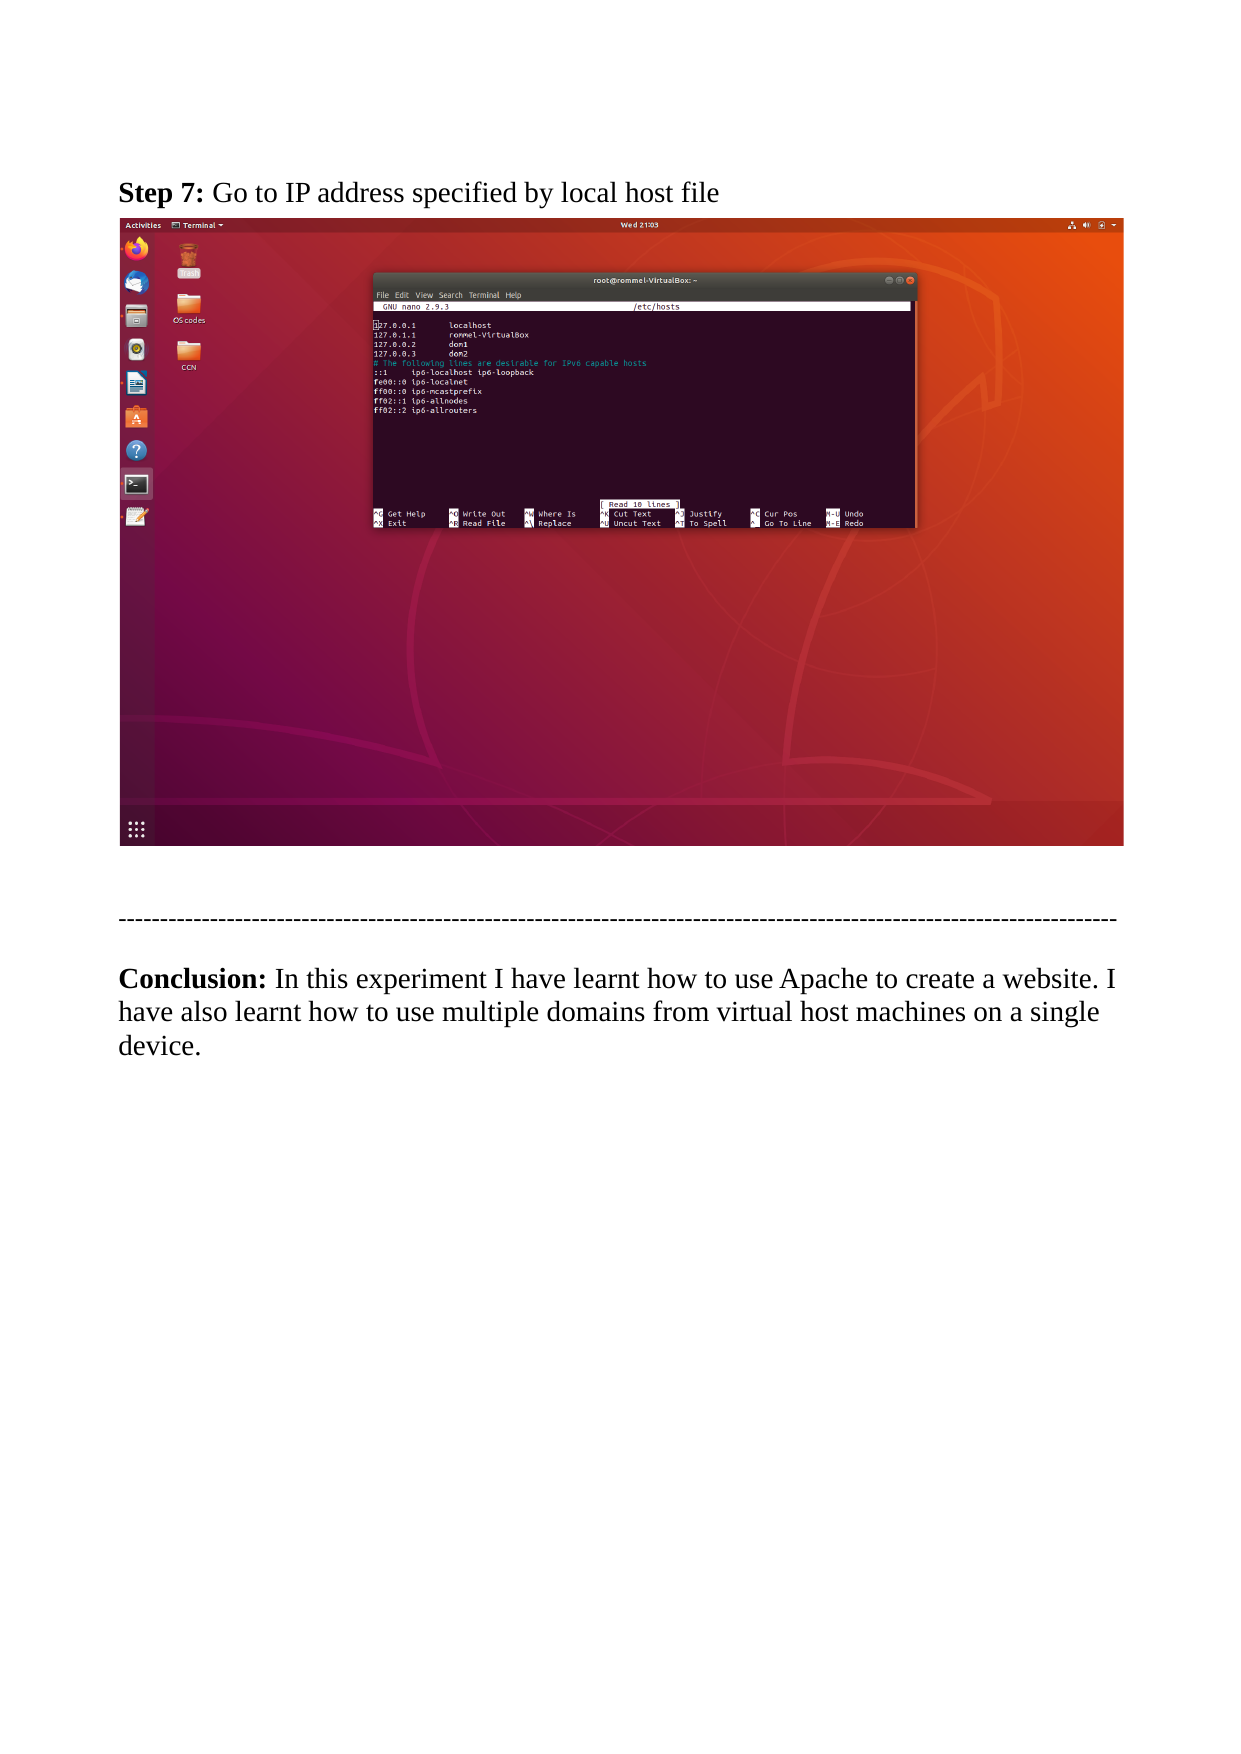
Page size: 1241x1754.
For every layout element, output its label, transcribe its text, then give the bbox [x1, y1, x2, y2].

picture [119, 218, 1124, 846]
text ------------------------------------------------------------------------------------------------------------------------ [118, 209, 1122, 932]
text Conclusion: In this experiment I have learnt how to use Apache to create a website. I have also learnt how to use multiple domains from virtual host machines on a single device. [118, 961, 1122, 1062]
text Step 7: Go to IP address specified by local host file [118, 118, 1122, 209]
